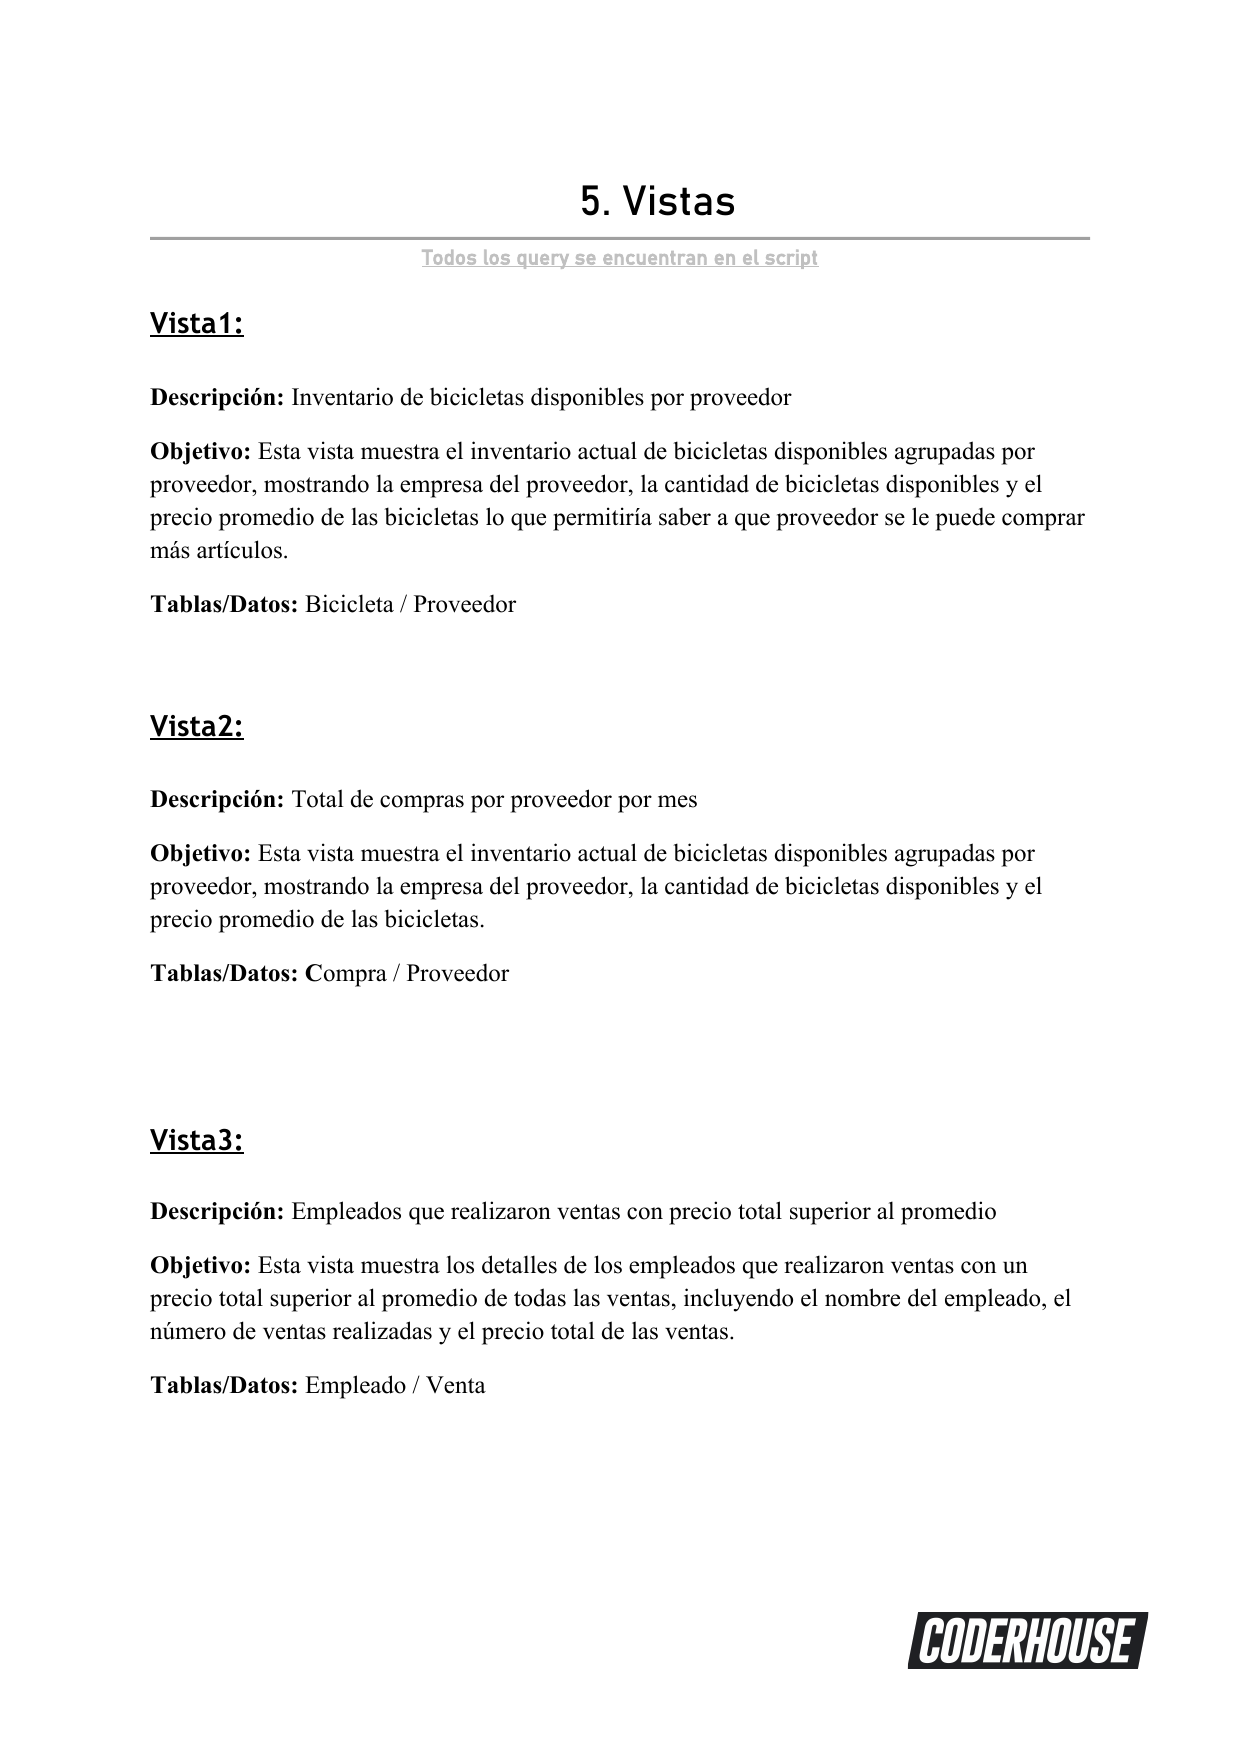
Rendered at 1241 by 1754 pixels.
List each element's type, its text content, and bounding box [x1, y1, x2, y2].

text Objetivo: Esta vista muestra el inventario actual de bicicletas disponibles agrupadas por proveedor, mostrando la empresa del proveedor, la cantidad de bicicletas disponibles y el precio promedio de las bicicletas lo que permitiría saber a que proveedor se le puede comprar más artículos. [150, 436, 1090, 563]
text Objetivo: Esta vista muestra el inventario actual de bicicletas disponibles agrupadas por proveedor, mostrando la empresa del proveedor, la cantidad de bicicletas disponibles y el precio promedio de las bicicletas. [150, 838, 1090, 933]
subtitle Vista2: [150, 709, 1090, 776]
text Descripción: Total de compras por proveedor por mes [150, 784, 1090, 813]
text Tablas/Datos: Bicicleta / Proveedor [150, 589, 1090, 617]
subtitle 5. Vistas [187, 174, 1090, 224]
text Todos los query se encuentran en el script [150, 240, 1090, 269]
text Tablas/Datos: Empleado / Venta [150, 1370, 1090, 1398]
text Descripción: Empleados que realizaron ventas con precio total superior al promedio [150, 1196, 1090, 1225]
picture [907, 1612, 1149, 1669]
text Descripción: Inventario de bicicletas disponibles por proveedor [150, 382, 1090, 411]
subtitle Vista1: [150, 306, 1090, 373]
subtitle Vista3: [150, 1123, 1090, 1157]
text Tablas/Datos: Compra / Proveedor [150, 958, 1090, 987]
text Objetivo: Esta vista muestra los detalles de los empleados que realizaron ventas con un precio total superior al promedio de todas las ventas, incluyendo el nombre del empleado, el número de ventas realizadas y el precio total de las ventas. [150, 1250, 1090, 1344]
